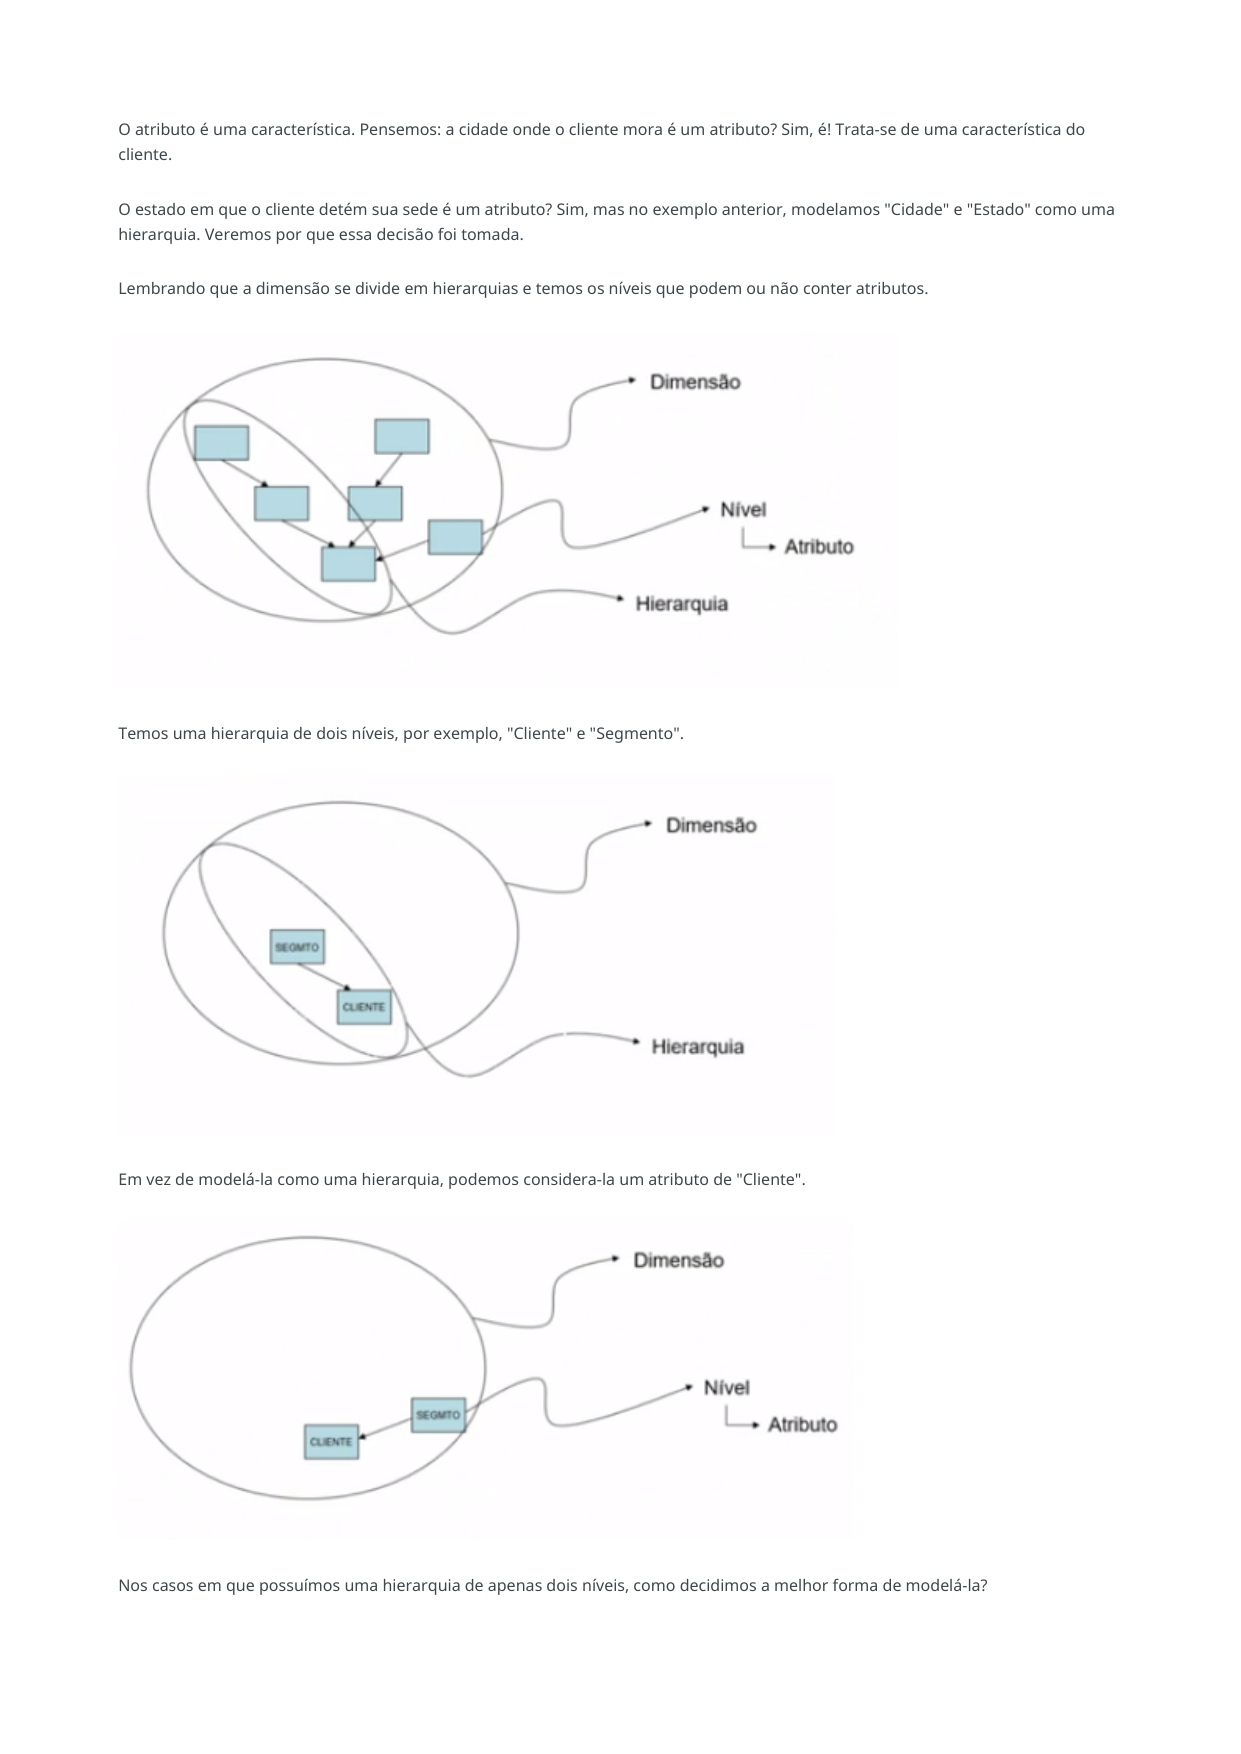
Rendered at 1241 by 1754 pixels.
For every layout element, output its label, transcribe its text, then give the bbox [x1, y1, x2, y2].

picture [118, 332, 898, 689]
text O atributo é uma característica. Pensemos: a cidade onde o cliente mora é um atributo? Sim, é! Trata-se de uma característica do cliente. [118, 118, 1122, 165]
picture [118, 1222, 855, 1540]
text O estado em que o cliente detém sua sede é um atributo? Sim, mas no exemplo anterior, modelamos "Cidade" e "Estado" como uma hierarquia. Veremos por que essa decisão foi tomada. [118, 198, 1122, 245]
text Lembrando que a dimensão se divide em hierarquias e temos os níveis que podem ou não conter atributos. [118, 277, 1122, 299]
picture [118, 776, 836, 1135]
text Temos uma hierarquia de dois níveis, por exemplo, "Cliente" e "Segmento". [118, 722, 1122, 744]
text Em vez de modelá-la como uma hierarquia, podemos considera-la um atributo de "Cliente". [118, 1168, 1122, 1190]
text Nos casos em que possuímos uma hierarquia de apenas dois níveis, como decidimos a melhor forma de modelá-la? [118, 1574, 1122, 1596]
